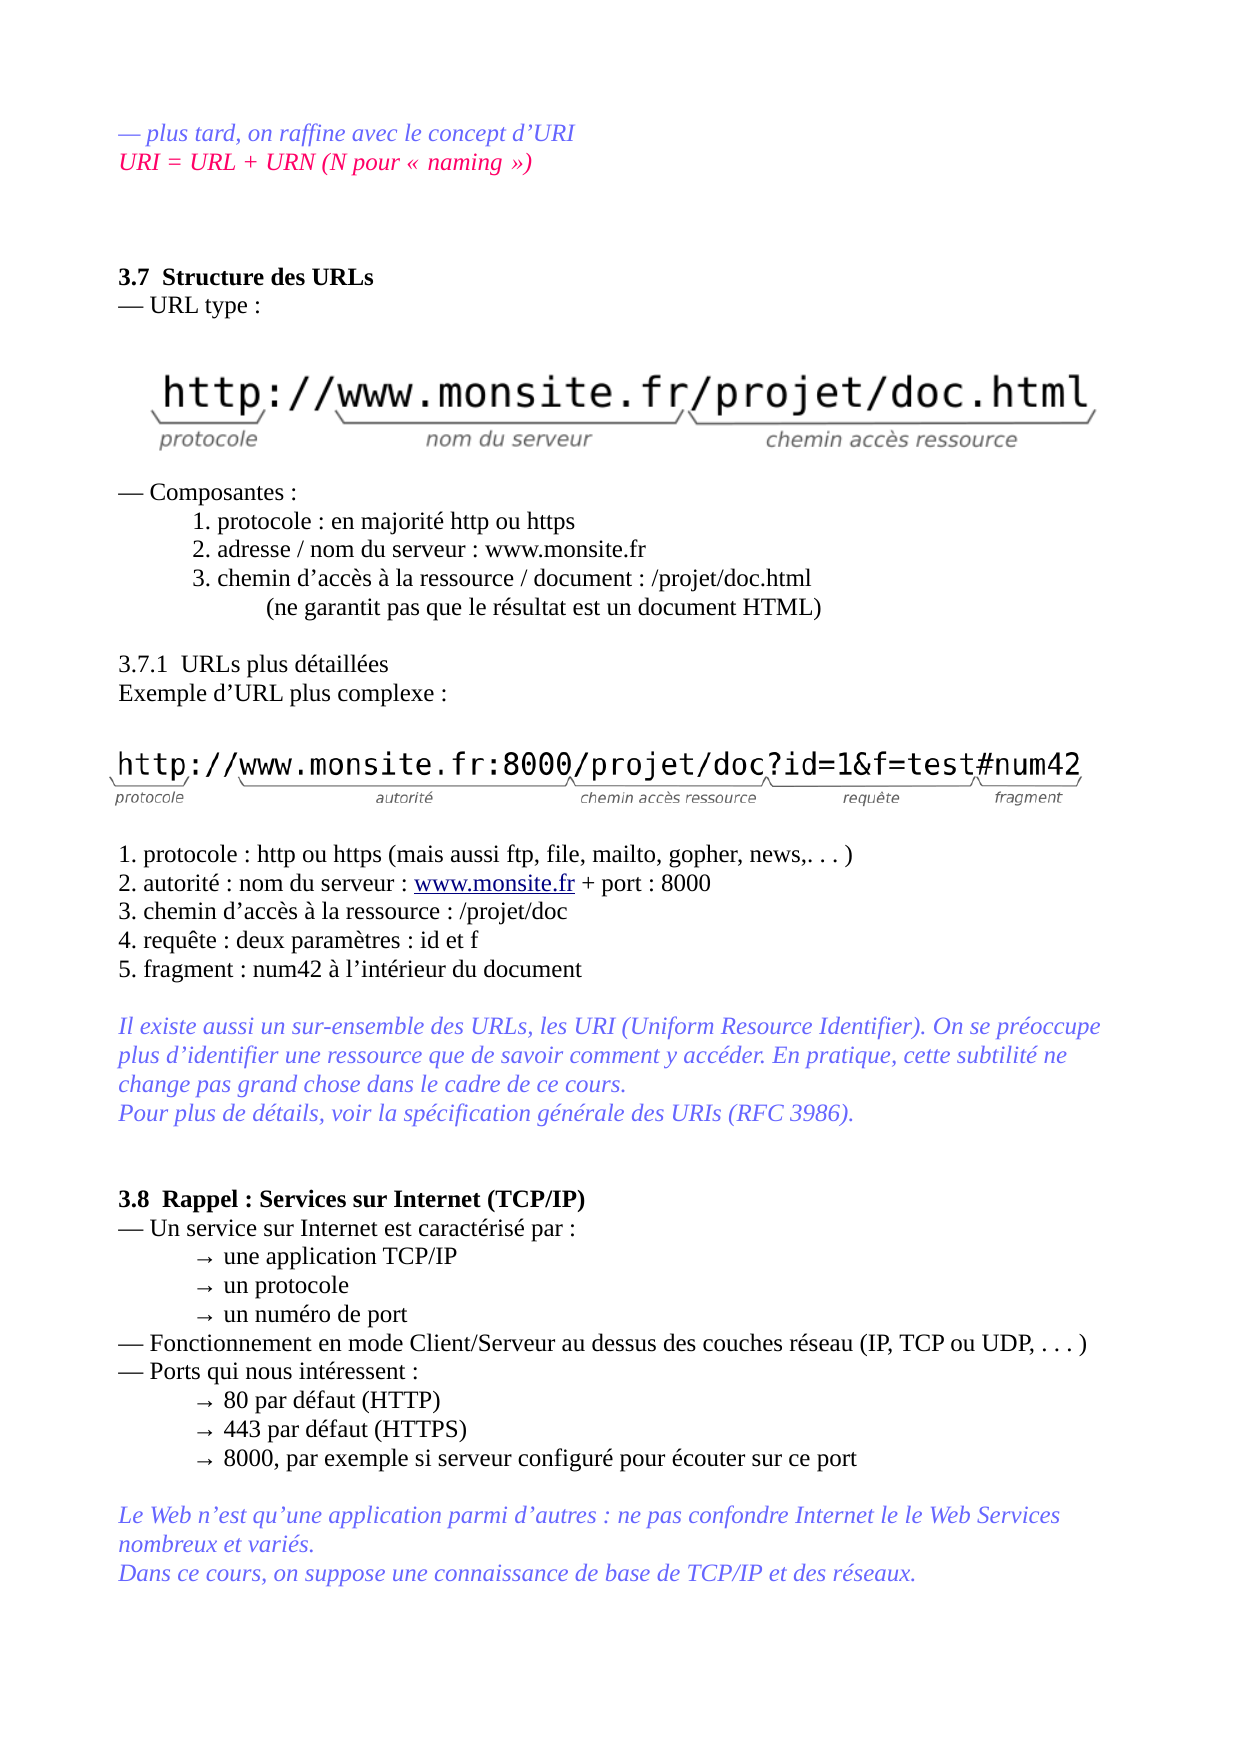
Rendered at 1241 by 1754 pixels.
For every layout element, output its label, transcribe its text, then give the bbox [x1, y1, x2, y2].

text — Fonctionnement en mode Client/Serveur au dessus des couches réseau (IP, TCP ou UDP, . . . ) [118, 1328, 1122, 1356]
text 1. protocole : http ou https (mais aussi ftp, file, mailto, gopher, news,. . . ) [118, 839, 1122, 868]
text → 443 par défaut (HTTPS) [118, 1414, 1122, 1443]
text 5. fragment : num42 à l’intérieur du document [118, 954, 1122, 983]
text 4. requête : deux paramètres : id et f [118, 925, 1122, 954]
text 3.7 Structure des URLs [118, 262, 1122, 291]
text URI = URL + URN (N pour « naming ») [118, 147, 1122, 176]
text — Composantes : [118, 477, 1122, 506]
text 3. chemin d’accès à la ressource : /projet/doc [118, 896, 1122, 925]
text — Ports qui nous intéressent : [118, 1356, 1122, 1385]
text Le Web n’est qu’une application parmi d’autres : ne pas confondre Internet le le Web Services nombreux et variés. [118, 1500, 1122, 1558]
text Exemple d’URL plus complexe : [118, 678, 1122, 707]
text 3.7.1 URLs plus détaillées [118, 649, 1122, 678]
text → 80 par défaut (HTTP) [118, 1385, 1122, 1414]
text → une application TCP/IP [118, 1241, 1122, 1270]
text 1. protocole : en majorité http ou https [118, 506, 1122, 534]
text 2. adresse / nom du serveur : www.monsite.fr [118, 534, 1122, 563]
text — plus tard, on raffine avec le concept d’URI [118, 118, 1122, 147]
text → un numéro de port [118, 1299, 1122, 1328]
text → 8000, par exemple si serveur configuré pour écouter sur ce port [118, 1443, 1122, 1471]
picture [118, 348, 1123, 477]
picture [93, 742, 1098, 811]
text 3.8 Rappel : Services sur Internet (TCP/IP) [118, 1184, 1122, 1213]
text — Un service sur Internet est caractérisé par : [118, 1213, 1122, 1241]
text Dans ce cours, on suppose une connaissance de base de TCP/IP et des réseaux. [118, 1558, 1122, 1586]
text Il existe aussi un sur-ensemble des URLs, les URI (Uniform Resource Identifier). On se préoccupe plus d’identifier une ressource que de savoir comment y accéder. En pratique, cette subtilité ne change pas grand chose dans le cadre de ce cours. [118, 1011, 1122, 1098]
text → un protocole [118, 1270, 1122, 1299]
text (ne garantit pas que le résultat est un document HTML) [118, 592, 1122, 621]
text 3. chemin d’accès à la ressource / document : /projet/doc.html [118, 563, 1122, 592]
text — URL type : [118, 291, 1122, 319]
text 2. autorité : nom du serveur : www.monsite.fr + port : 8000 [118, 868, 1122, 896]
text Pour plus de détails, voir la spécification générale des URIs (RFC 3986). [118, 1098, 1122, 1126]
